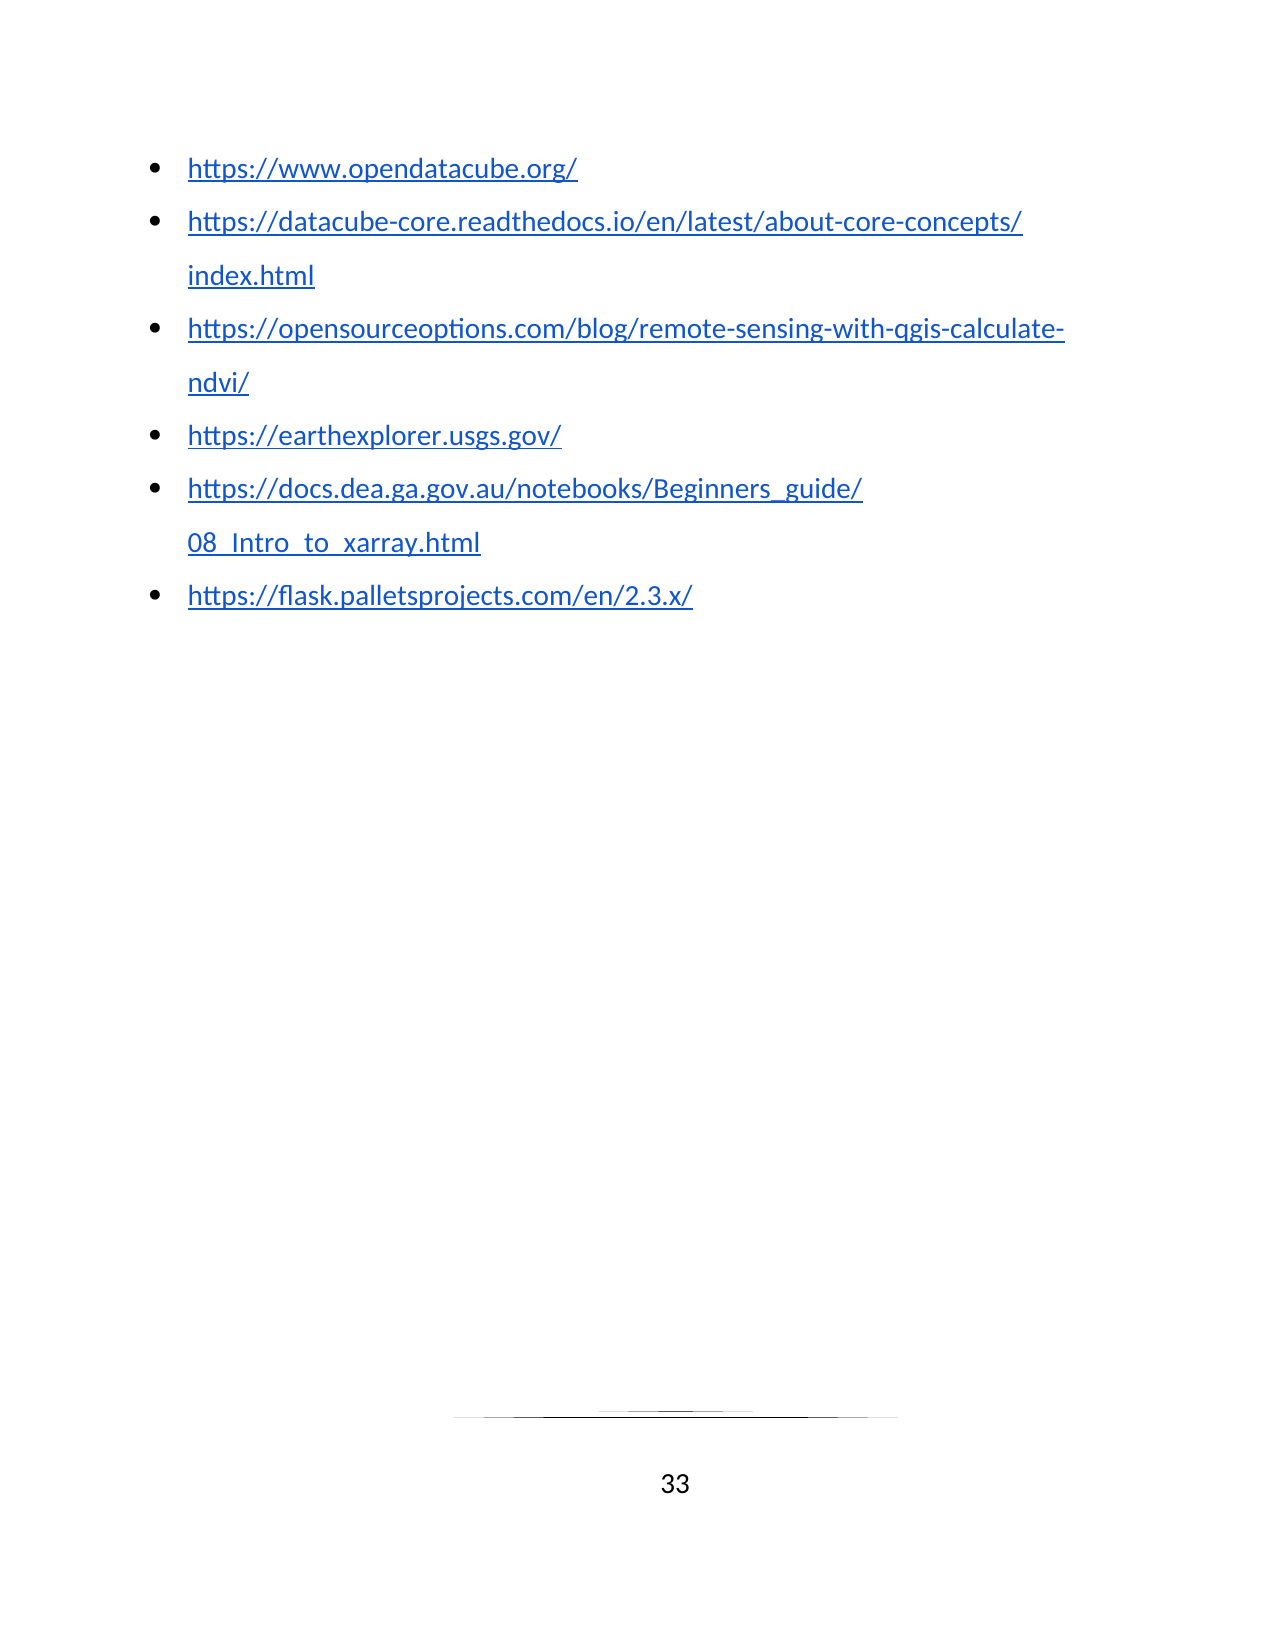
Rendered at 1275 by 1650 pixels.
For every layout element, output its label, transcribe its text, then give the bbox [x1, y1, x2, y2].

list https://earthexplorer.usgs.gov/ [150, 417, 1125, 453]
list https://datacube-core.readthedocs.io/en/latest/about-core-concepts/index.html [150, 203, 1125, 292]
list https://docs.dea.ga.gov.au/notebooks/Beginners_guide/08_Intro_to_xarray.html [150, 471, 1125, 560]
list https://opensourceoptions.com/blog/remote-sensing-with-qgis-calculate-ndvi/ [150, 310, 1125, 399]
list https://www.opendatacube.org/ [150, 150, 1125, 186]
list https://flask.palletsprojects.com/en/2.3.x/ [150, 577, 1125, 613]
